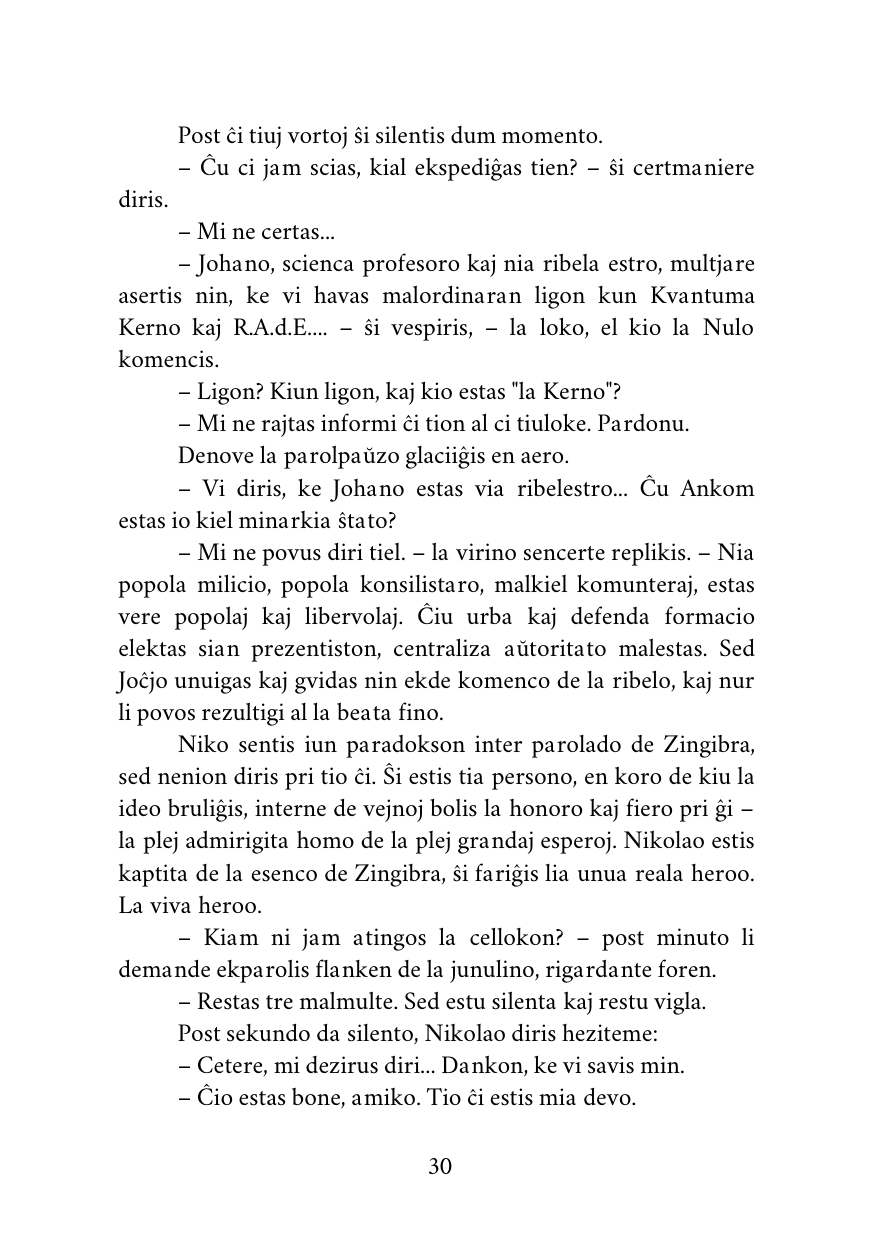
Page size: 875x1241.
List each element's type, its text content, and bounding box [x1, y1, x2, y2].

text Post ĉi tiuj vortoj ŝi silentis dum momento. [118, 118, 756, 150]
text – Mi ne certas... [118, 214, 756, 246]
text – Restas tre malmulte. Sed estu silenta kaj restu vigla. [118, 984, 756, 1016]
text – Vi diris, ke Johano estas via ribelestro... Ĉu Ankom estas io kiel minarkia ŝtato? [118, 471, 756, 535]
text – Johano, scienca profesoro kaj nia ribela estro, multjare asertis nin, ke vi havas malordinaran ligon kun Kvantuma Kerno kaj R.A.d.E.... – ŝi vespiris, – la loko, el kio la Nulo komencis. [118, 246, 756, 375]
text – Ĉu ci jam scias, kial ekspediĝas tien? – ŝi certmaniere diris. [118, 150, 756, 214]
text – Mi ne rajtas informi ĉi tion al ci tiuloke. Pardonu. [118, 407, 756, 439]
text Denove la parolpaŭzo glaciiĝis en aero. [118, 439, 756, 471]
text – Ĉio estas bone, amiko. Tio ĉi estis mia devo. [118, 1081, 756, 1113]
text Niko sentis iun paradokson inter parolado de Zingibra, sed nenion diris pri tio ĉi. Ŝi estis tia persono, en koro de kiu la ideo bruliĝis, interne de vejnoj bolis la honoro kaj fiero pri ĝi – la plej admirigita homo de la plej grandaj esperoj. Nikolao estis kaptita de la esenco de Zingibra, ŝi fariĝis lia unua reala heroo. La viva heroo. [118, 728, 756, 920]
text – Kiam ni jam atingos la cellokon? – post minuto li demande ekparolis flanken de la junulino, rigardante foren. [118, 920, 756, 984]
text – Cetere, mi dezirus diri... Dankon, ke vi savis min. [118, 1048, 756, 1081]
text – Mi ne povus diri tiel. – la virino sencerte replikis. – Nia popola milicio, popola konsilistaro, malkiel komunteraj, estas vere popolaj kaj libervolaj. Ĉiu urba kaj defenda formacio elektas sian prezentiston, centraliza aŭtoritato malestas. Sed Joĉjo unuigas kaj gvidas nin ekde komenco de la ribelo, kaj nur li povos rezultigi al la beata fino. [118, 535, 756, 728]
text Post sekundo da silento, Nikolao diris heziteme: [118, 1016, 756, 1048]
text – Ligon? Kiun ligon, kaj kio estas "la Kerno"? [118, 375, 756, 407]
